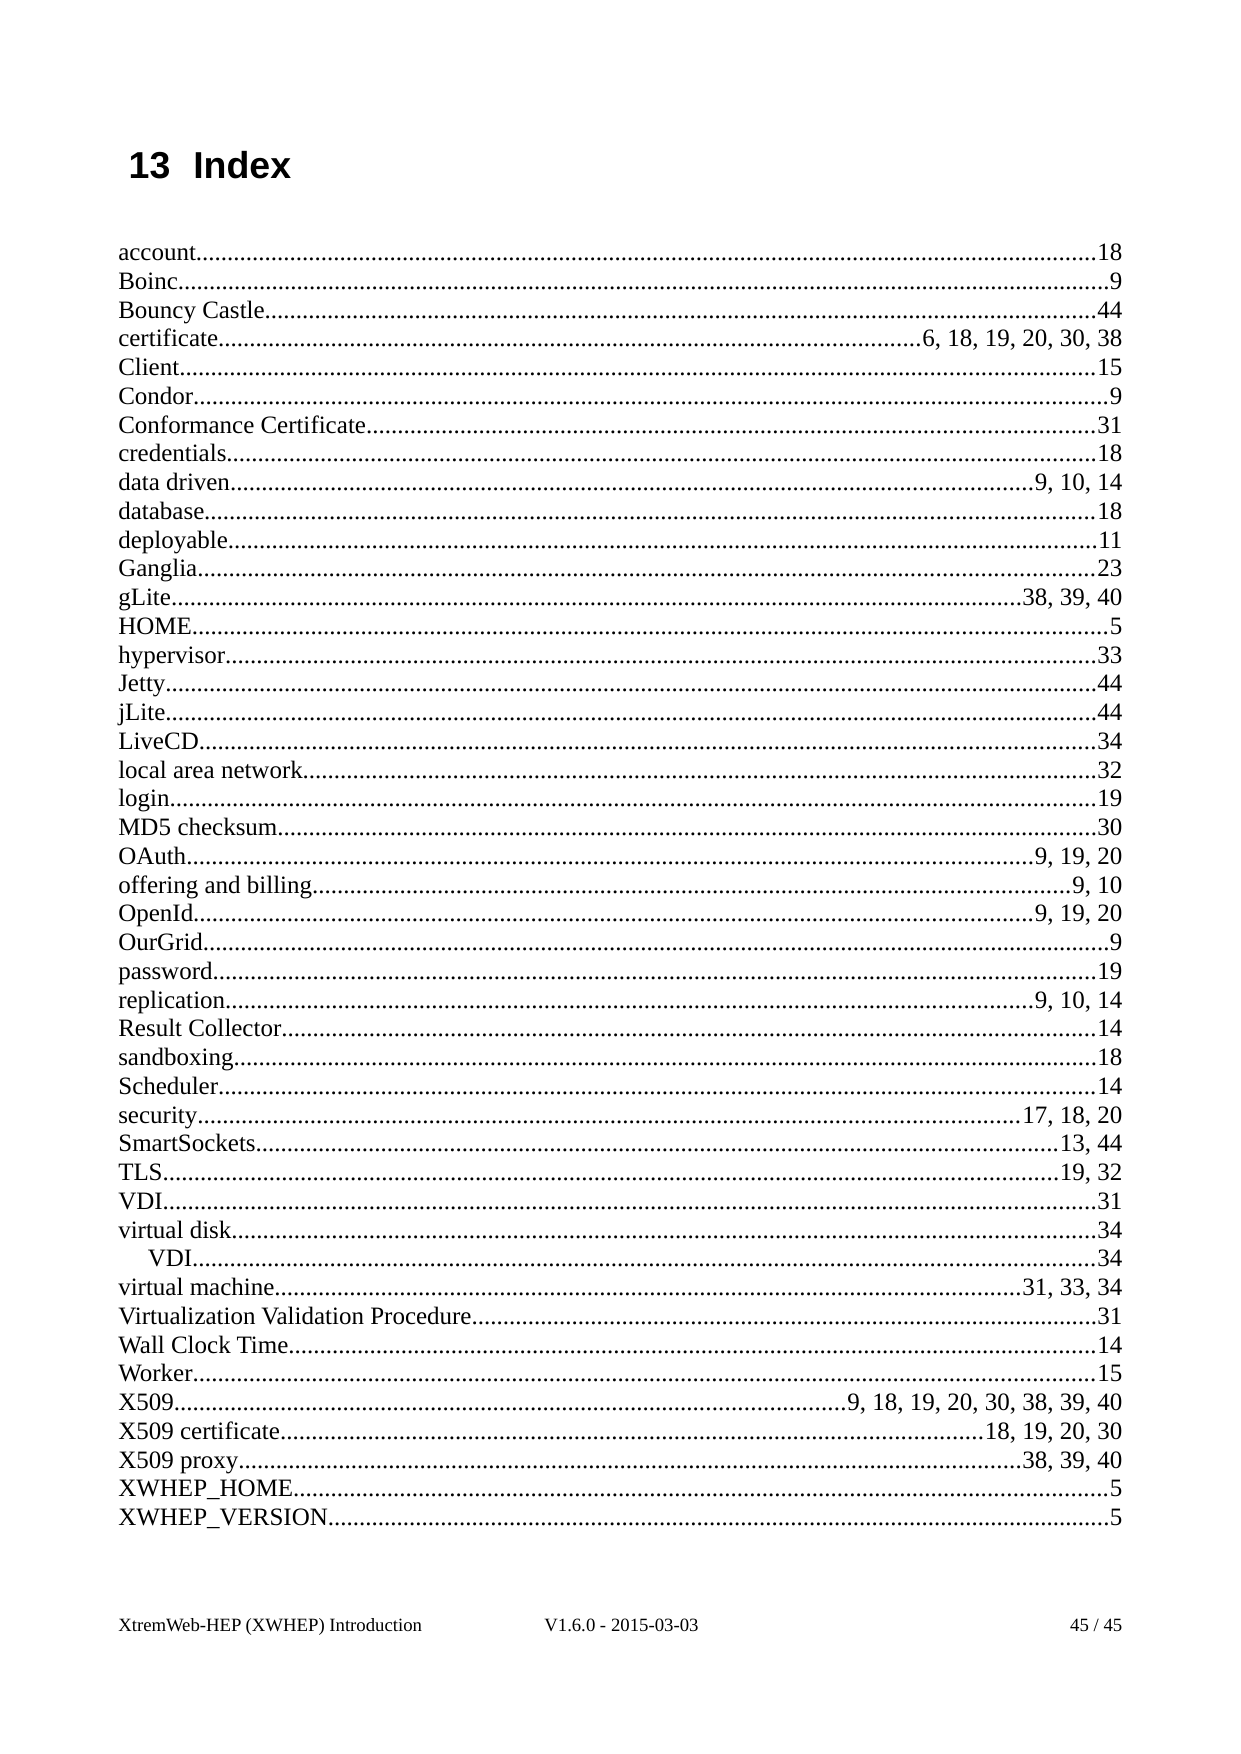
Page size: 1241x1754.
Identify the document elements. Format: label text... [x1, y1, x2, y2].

text XWHEP_VERSION 5 [118, 1502, 1122, 1531]
text XWHEP_HOME 5 [118, 1473, 1122, 1502]
text Jetty 44 [118, 668, 1122, 697]
text Boinc 9 [118, 266, 1122, 295]
text hypervisor 33 [118, 640, 1122, 668]
text virtual machine 31, 33, 34 [118, 1272, 1122, 1301]
text X509 certificate 18, 19, 20, 30 [118, 1416, 1122, 1445]
text MD5 checksum 30 [118, 812, 1122, 841]
text sandboxing 18 [118, 1042, 1122, 1071]
subtitle Index [118, 143, 1122, 186]
text security 17, 18, 20 [118, 1100, 1122, 1128]
text data driven 9, 10, 14 [118, 467, 1122, 496]
text Ganglia 23 [118, 553, 1122, 582]
text Virtualization Validation Procedure 31 [118, 1301, 1122, 1330]
text Scheduler 14 [118, 1071, 1122, 1100]
text X509 9, 18, 19, 20, 30, 38, 39, 40 [118, 1387, 1122, 1416]
text HOME 5 [118, 611, 1122, 640]
text account 18 [118, 237, 1122, 266]
text VDI 34 [148, 1243, 1122, 1272]
text certificate 6, 18, 19, 20, 30, 38 [118, 323, 1122, 352]
text SmartSockets 13, 44 [118, 1128, 1122, 1157]
text Client 15 [118, 352, 1122, 381]
text gLite 38, 39, 40 [118, 582, 1122, 611]
text Conformance Certificate 31 [118, 410, 1122, 438]
text OpenId 9, 19, 20 [118, 898, 1122, 927]
text VDI 31 [118, 1186, 1122, 1215]
text TLS 19, 32 [118, 1157, 1122, 1186]
text password 19 [118, 956, 1122, 985]
text virtual disk 34 [118, 1215, 1122, 1243]
text Wall Clock Time 14 [118, 1330, 1122, 1358]
text Condor 9 [118, 381, 1122, 410]
text X509 proxy 38, 39, 40 [118, 1445, 1122, 1473]
text OurGrid 9 [118, 927, 1122, 956]
text jLite 44 [118, 697, 1122, 726]
text offering and billing 9, 10 [118, 870, 1122, 898]
text replication 9, 10, 14 [118, 985, 1122, 1013]
text database 18 [118, 496, 1122, 525]
text credentials 18 [118, 438, 1122, 467]
text deployable 11 [118, 525, 1122, 553]
text Result Collector 14 [118, 1013, 1122, 1042]
text Bouncy Castle 44 [118, 295, 1122, 323]
text local area network 32 [118, 755, 1122, 783]
text LiveCD 34 [118, 726, 1122, 755]
text login 19 [118, 783, 1122, 812]
text OAuth 9, 19, 20 [118, 841, 1122, 870]
text Worker 15 [118, 1358, 1122, 1387]
